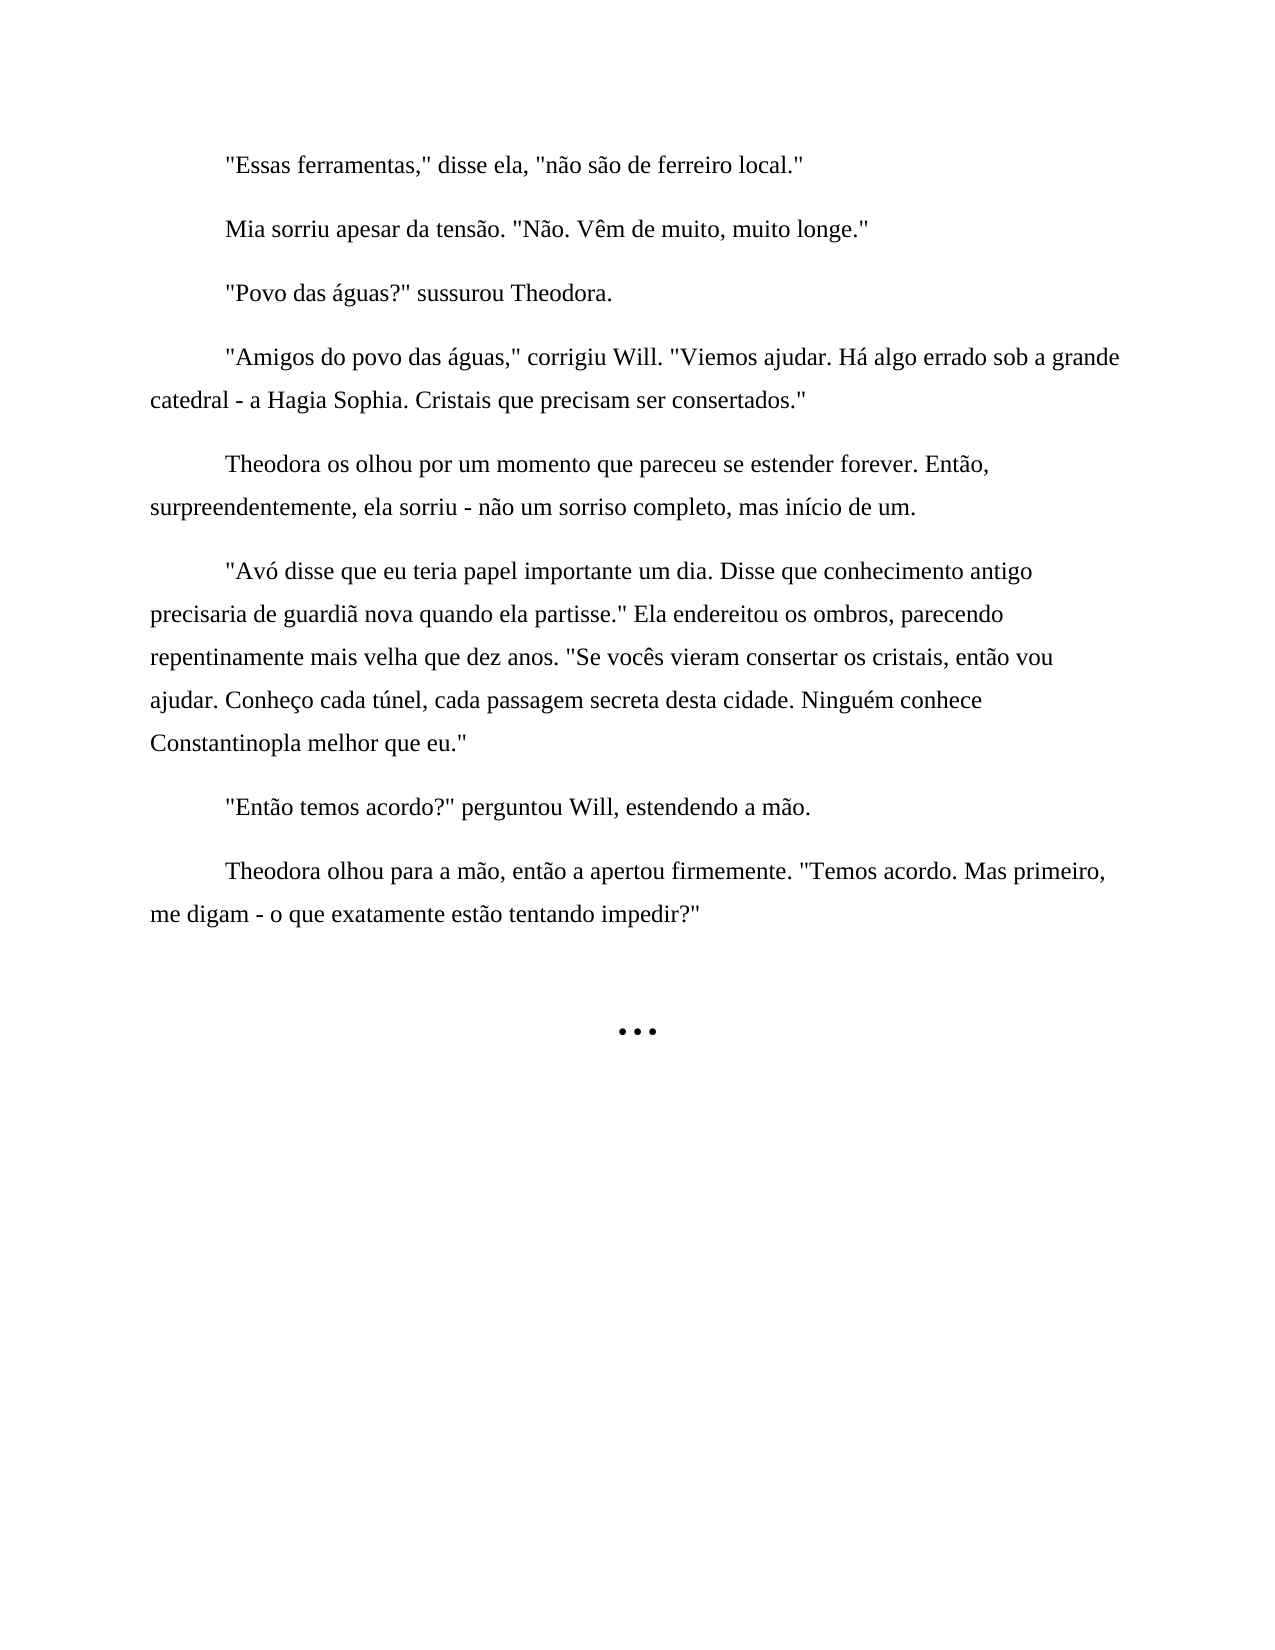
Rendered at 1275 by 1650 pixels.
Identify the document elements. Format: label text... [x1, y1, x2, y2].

text Mia sorriu apesar da tensão. "Não. Vêm de muito, muito longe." [150, 214, 1125, 243]
text "Então temos acordo?" perguntou Will, estendendo a mão. [150, 792, 1125, 821]
text "Essas ferramentas," disse ela, "não são de ferreiro local." [150, 150, 1125, 179]
text "Avó disse que eu teria papel importante um dia. Disse que conhecimento antigo precisaria de guardiã nova quando ela partisse." Ela endereitou os ombros, parecendo repentinamente mais velha que dez anos. "Se vocês vieram consertar os cristais, então vou ajudar. Conheço cada túnel, cada passagem secreta desta cidade. Ninguém conhece Constantinopla melhor que eu." [150, 556, 1125, 757]
text Theodora olhou para a mão, então a apertou firmemente. "Temos acordo. Mas primeiro, me digam - o que exatamente estão tentando impedir?" [150, 856, 1125, 928]
text • • • [150, 1017, 1125, 1046]
text "Povo das águas?" sussurou Theodora. [150, 278, 1125, 307]
text Theodora os olhou por um momento que pareceu se estender forever. Então, surpreendentemente, ela sorriu - não um sorriso completo, mas início de um. [150, 449, 1125, 521]
text "Amigos do povo das águas," corrigiu Will. "Viemos ajudar. Há algo errado sob a grande catedral - a Hagia Sophia. Cristais que precisam ser consertados." [150, 342, 1125, 414]
